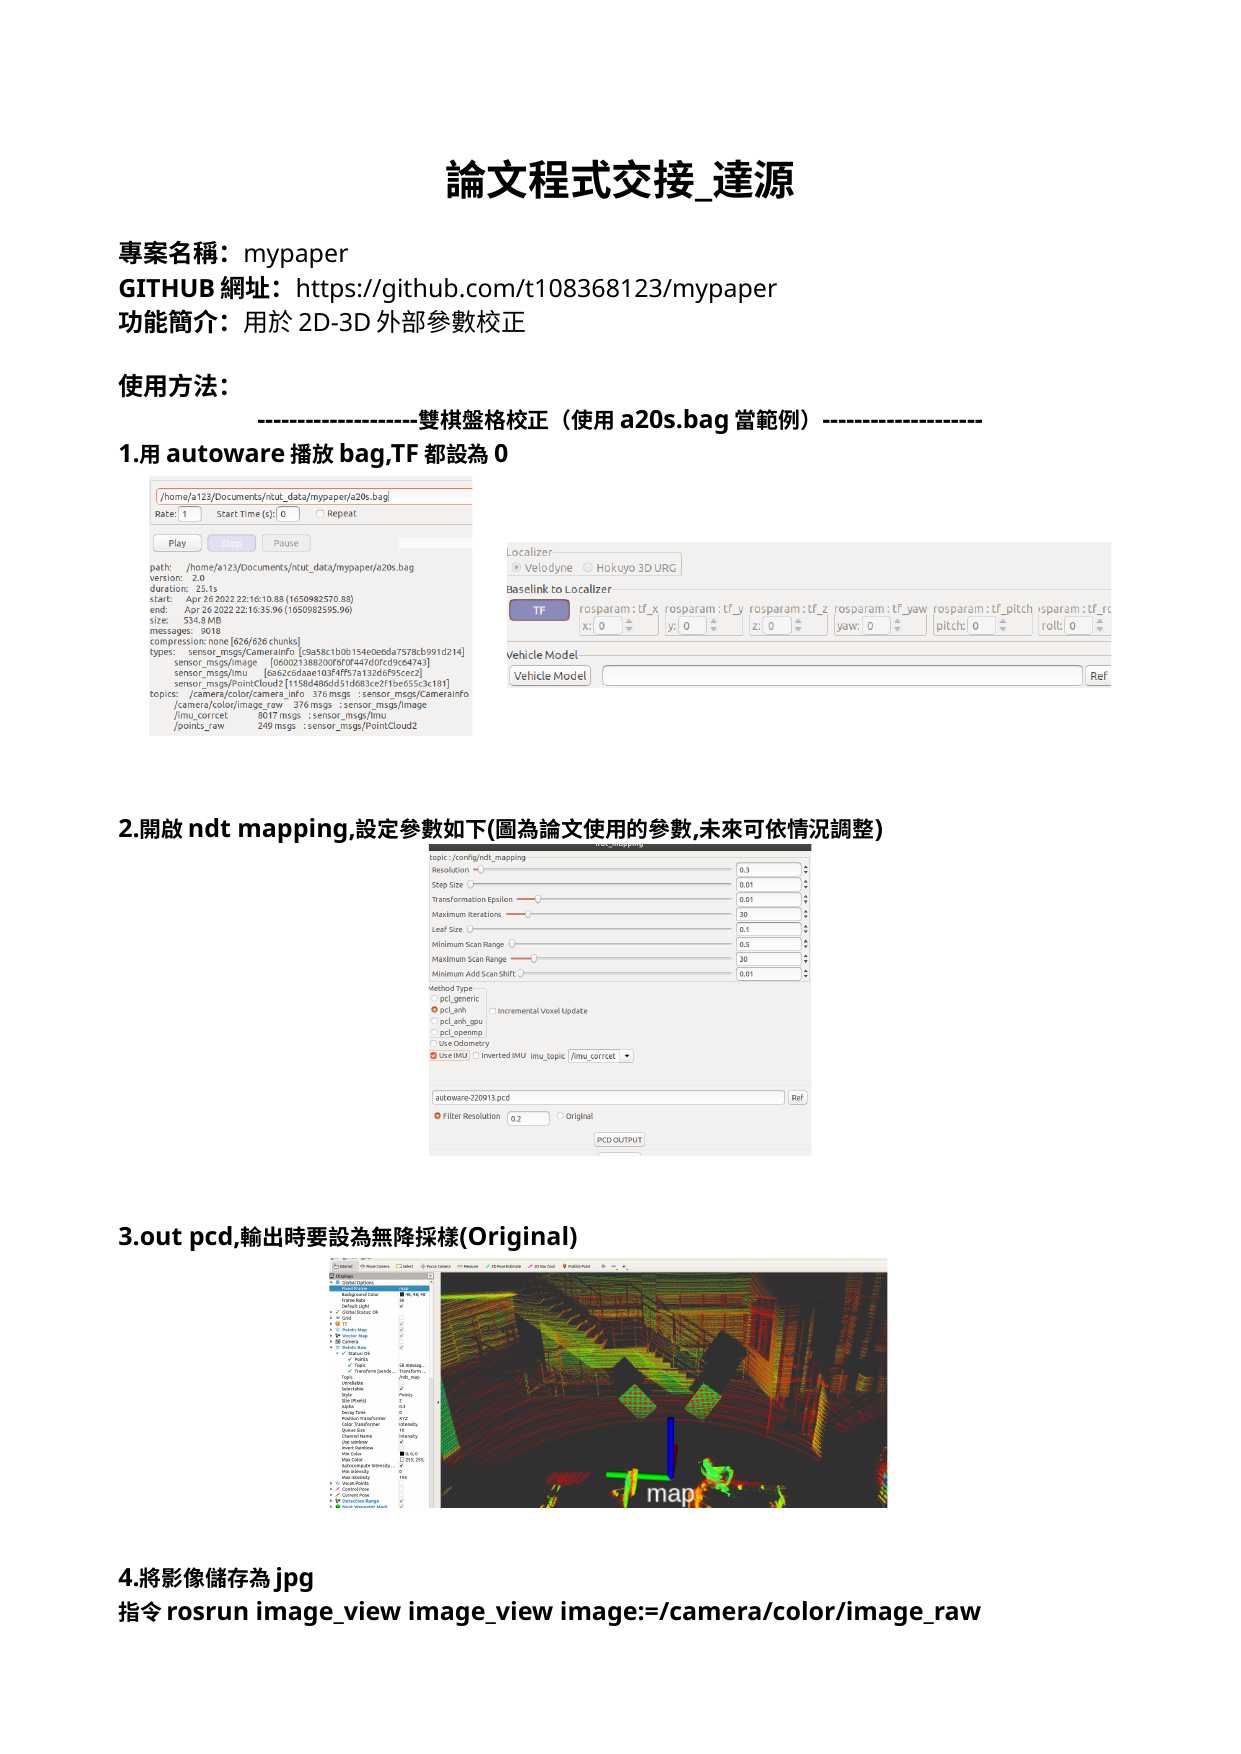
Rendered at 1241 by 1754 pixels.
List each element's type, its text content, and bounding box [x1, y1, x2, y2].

text 4.將影像儲存為jpg [118, 1560, 1122, 1594]
picture [149, 476, 473, 736]
text 使用方法： [118, 372, 1122, 402]
picture [329, 1258, 888, 1508]
picture [507, 542, 1112, 688]
text --------------------雙棋盤格校正（使用a20s.bag當範例）-------------------- [118, 402, 1122, 436]
text 指令rosrun image_view image_view image:=/camera/color/image_raw [118, 1594, 1122, 1628]
text 1.用autoware播放bag,TF都設為0 [118, 436, 1122, 470]
picture [428, 844, 812, 1156]
text 2.開啟ndt mapping,設定參數如下(圖為論文使用的參數,未來可依情況調整) [118, 810, 1122, 844]
text 專案名稱：mypaper [118, 236, 1122, 270]
text 功能簡介：用於2D-3D外部參數校正 [118, 304, 1122, 338]
text 3.out pcd,輸出時要設為無降採樣(Original) [118, 1219, 1122, 1253]
text GITHUB網址：https://github.com/t108368123/mypaper [118, 270, 1122, 304]
text 論文程式交接_達源 [118, 147, 1122, 207]
